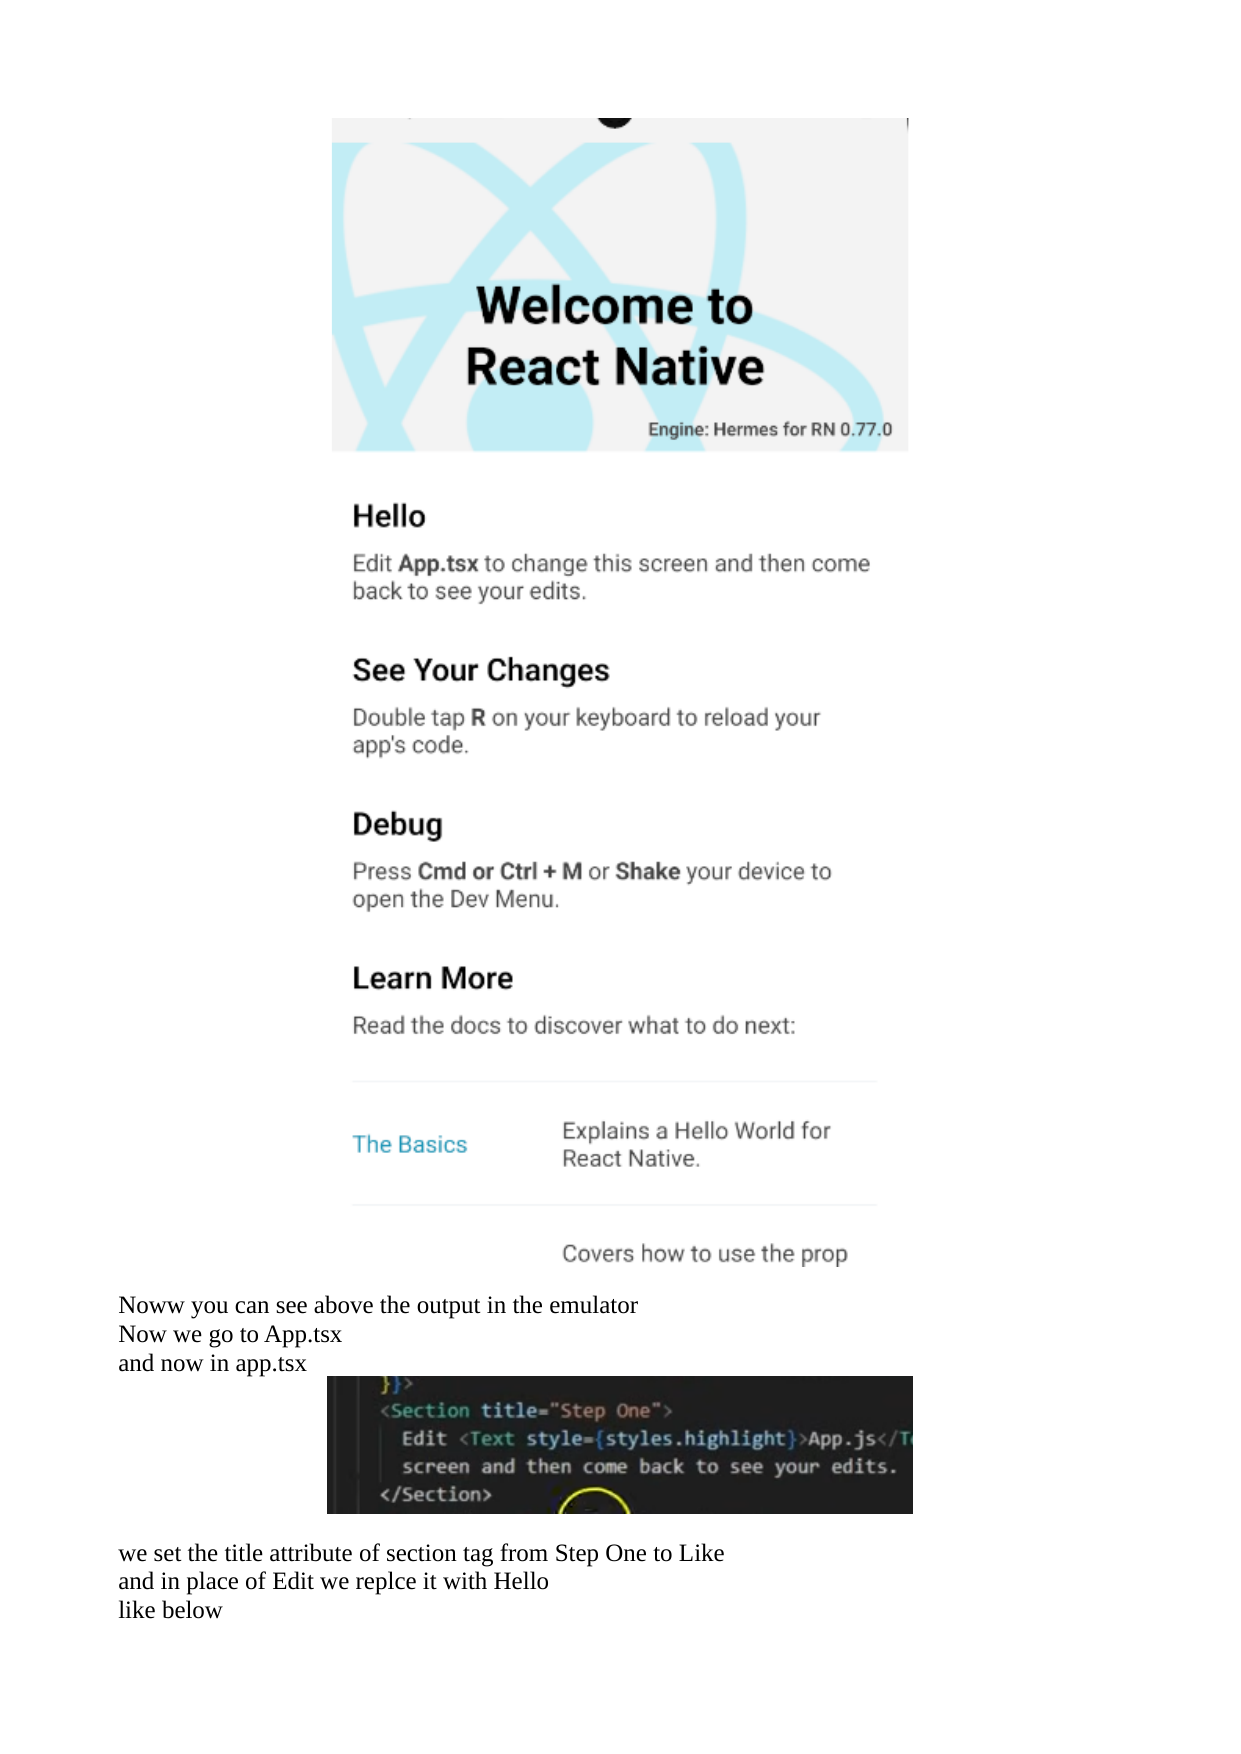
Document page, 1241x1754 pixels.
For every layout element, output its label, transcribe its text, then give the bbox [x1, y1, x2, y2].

text like below [118, 1595, 1122, 1624]
picture [331, 118, 909, 1267]
text and in place of Edit we replce it with Hello [118, 1566, 1122, 1595]
text Noww you can see above the output in the emulator [118, 1290, 1122, 1319]
text and now in app.tsx [118, 1348, 1122, 1376]
picture [327, 1376, 913, 1514]
text Now we go to App.tsx [118, 1319, 1122, 1348]
text we set the title attribute of section tag from Step One to Like [118, 1538, 1122, 1566]
